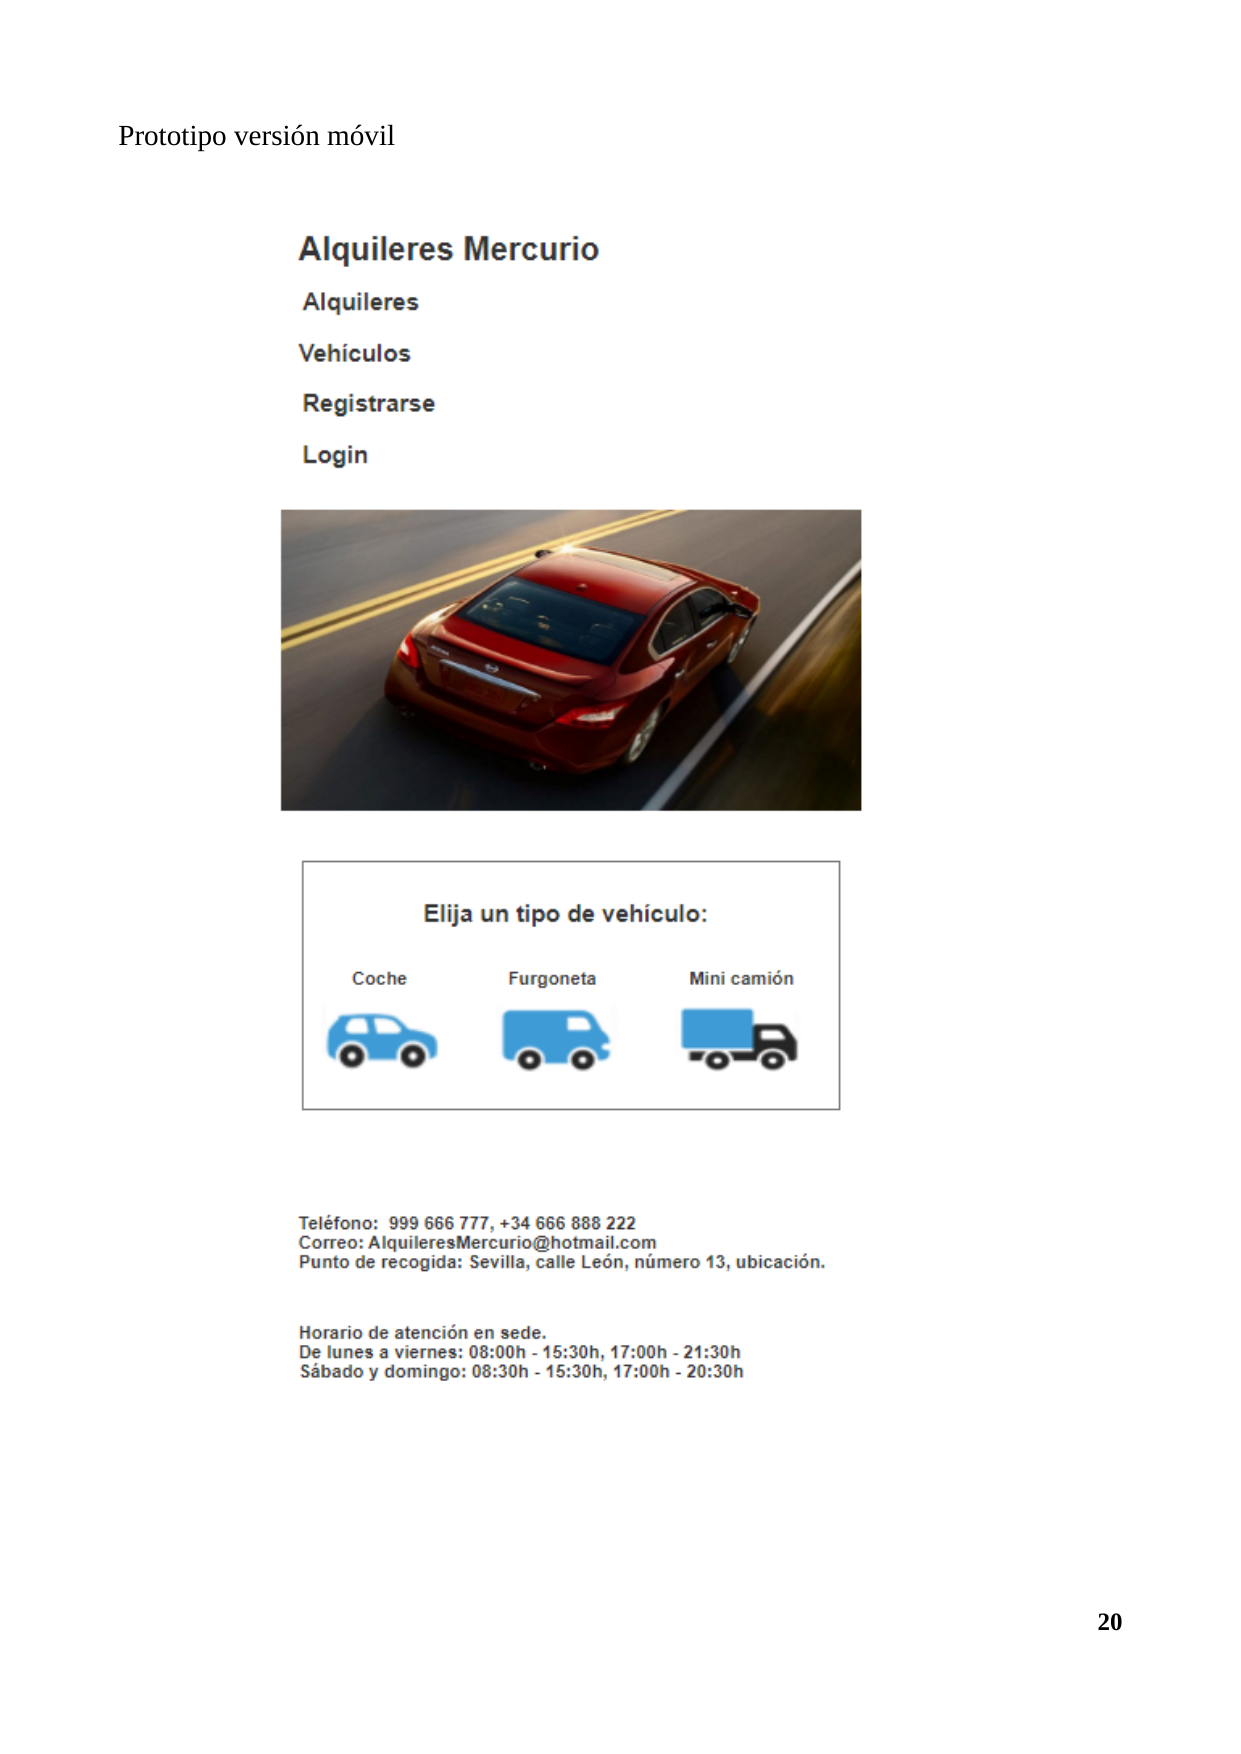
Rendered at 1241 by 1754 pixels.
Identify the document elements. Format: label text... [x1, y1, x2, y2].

picture [262, 210, 881, 1410]
text Prototipo versión móvil [118, 118, 1122, 152]
